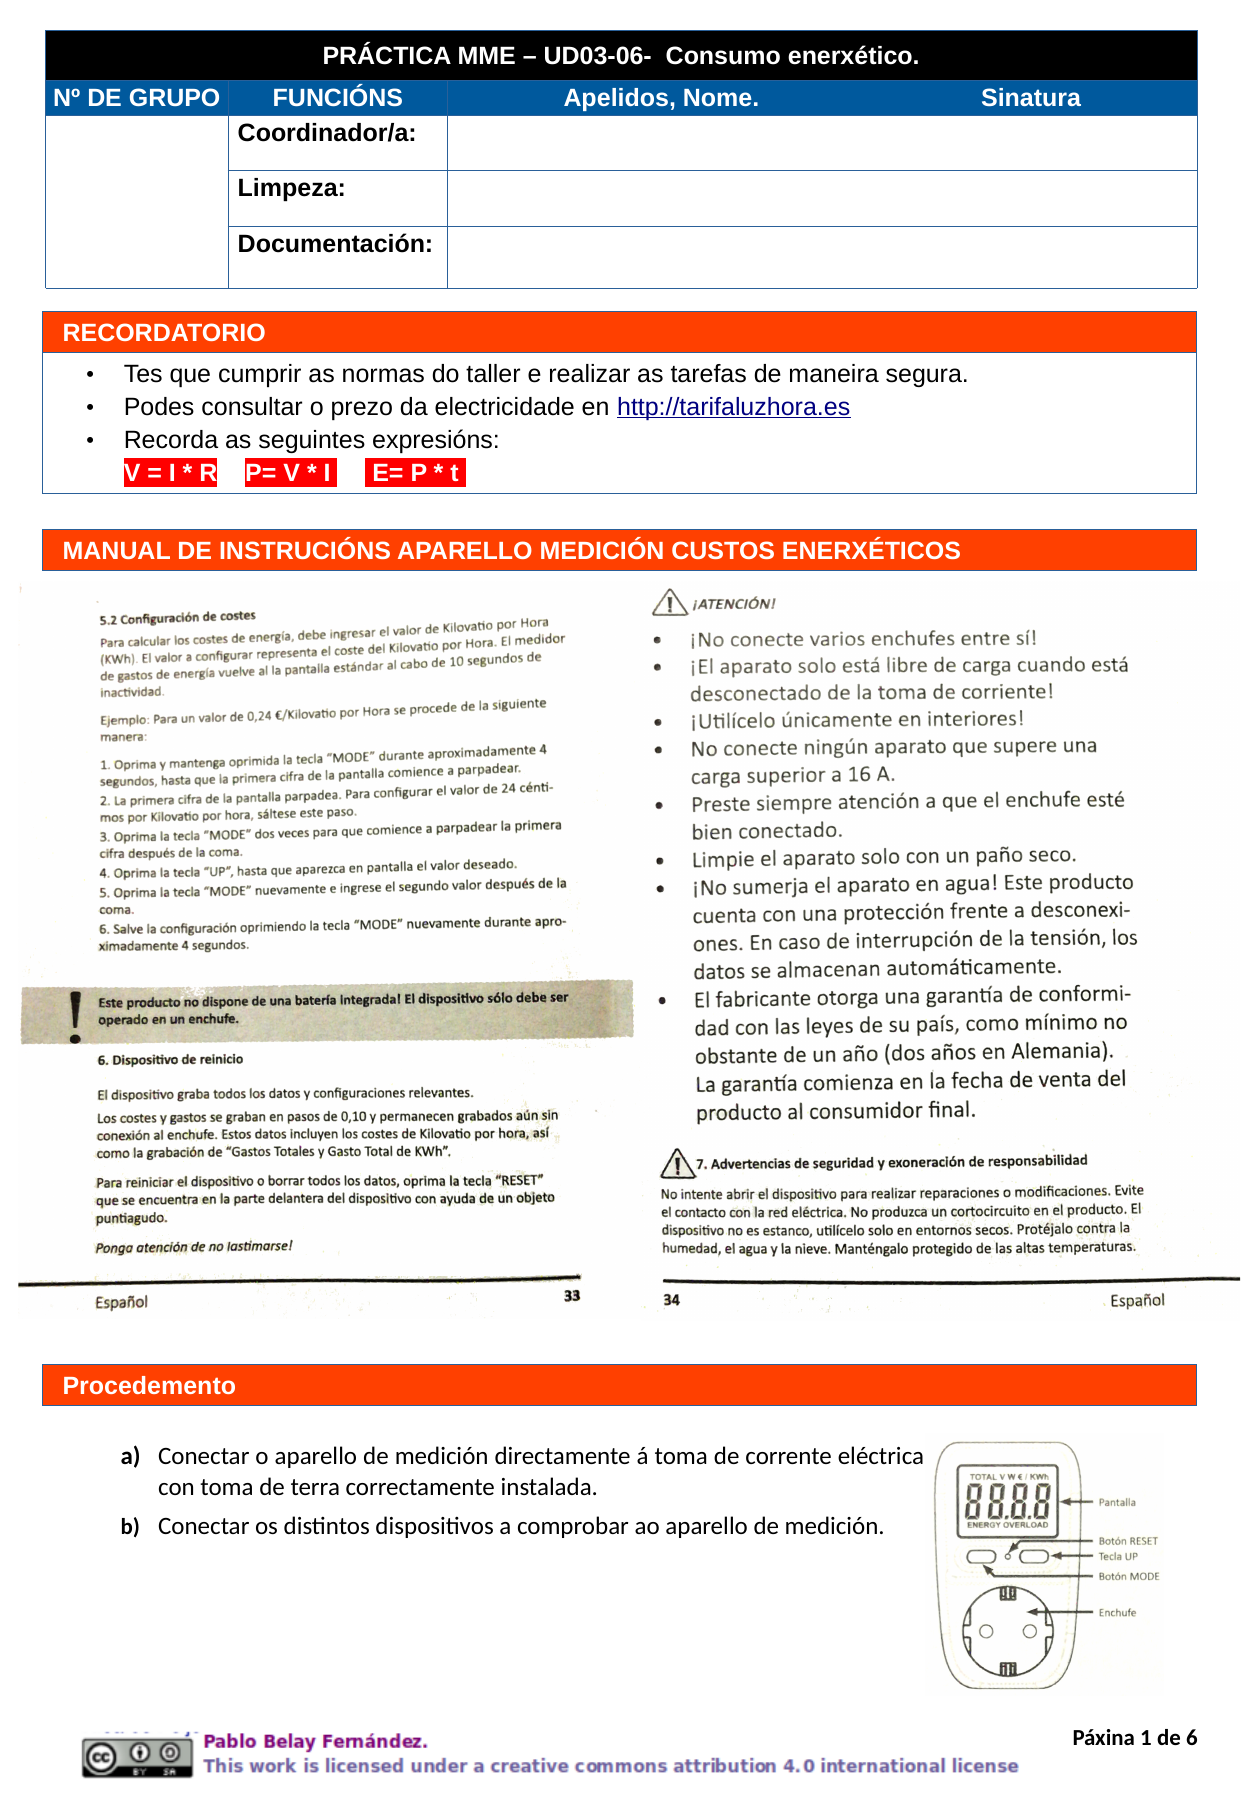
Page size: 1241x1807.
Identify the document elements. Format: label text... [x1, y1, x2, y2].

table_header MANUAL DE INSTRUCIÓNS APARELLO MEDICIÓN CUSTOS ENERXÉTICOS [43, 530, 1196, 570]
table_cell [448, 171, 1197, 226]
table_cell FUNCIÓNS [229, 81, 447, 115]
table_cell Apelidos, Nome. Sinatura [448, 81, 1197, 115]
picture [18, 581, 1241, 1321]
list Conectar o aparello de medición directamente á toma de corrente eléctrica con toma de terra correctamente instalada. [120, 1440, 925, 1501]
table_cell [46, 116, 228, 288]
table_cell Limpeza: [229, 171, 447, 226]
table_cell Tes que cumprir as normas do taller e realizar as tarefas de maneira segura. Podes consultar o prezo da electricidade en http://tarifaluzhora.es Recorda as seguintes expresións: V = I * R P= V * I E= P * t [43, 353, 1196, 493]
picture [925, 1433, 1164, 1696]
list Conectar os distintos dispositivos a comprobar ao aparello de medición. [120, 1510, 925, 1541]
table_cell Coordinador/a: [229, 116, 447, 170]
table_header Procedemento [43, 1365, 1196, 1405]
table_cell [448, 116, 1197, 170]
table_header RECORDATORIO [43, 312, 1196, 352]
table_cell Documentación: [229, 227, 447, 288]
table_cell [448, 227, 1197, 288]
table_cell Nº DE GRUPO [46, 81, 228, 115]
table_header PRÁCTICA MME – UD03-06- Consumo enerxético. [46, 31, 1197, 80]
picture [65, 1722, 1035, 1787]
